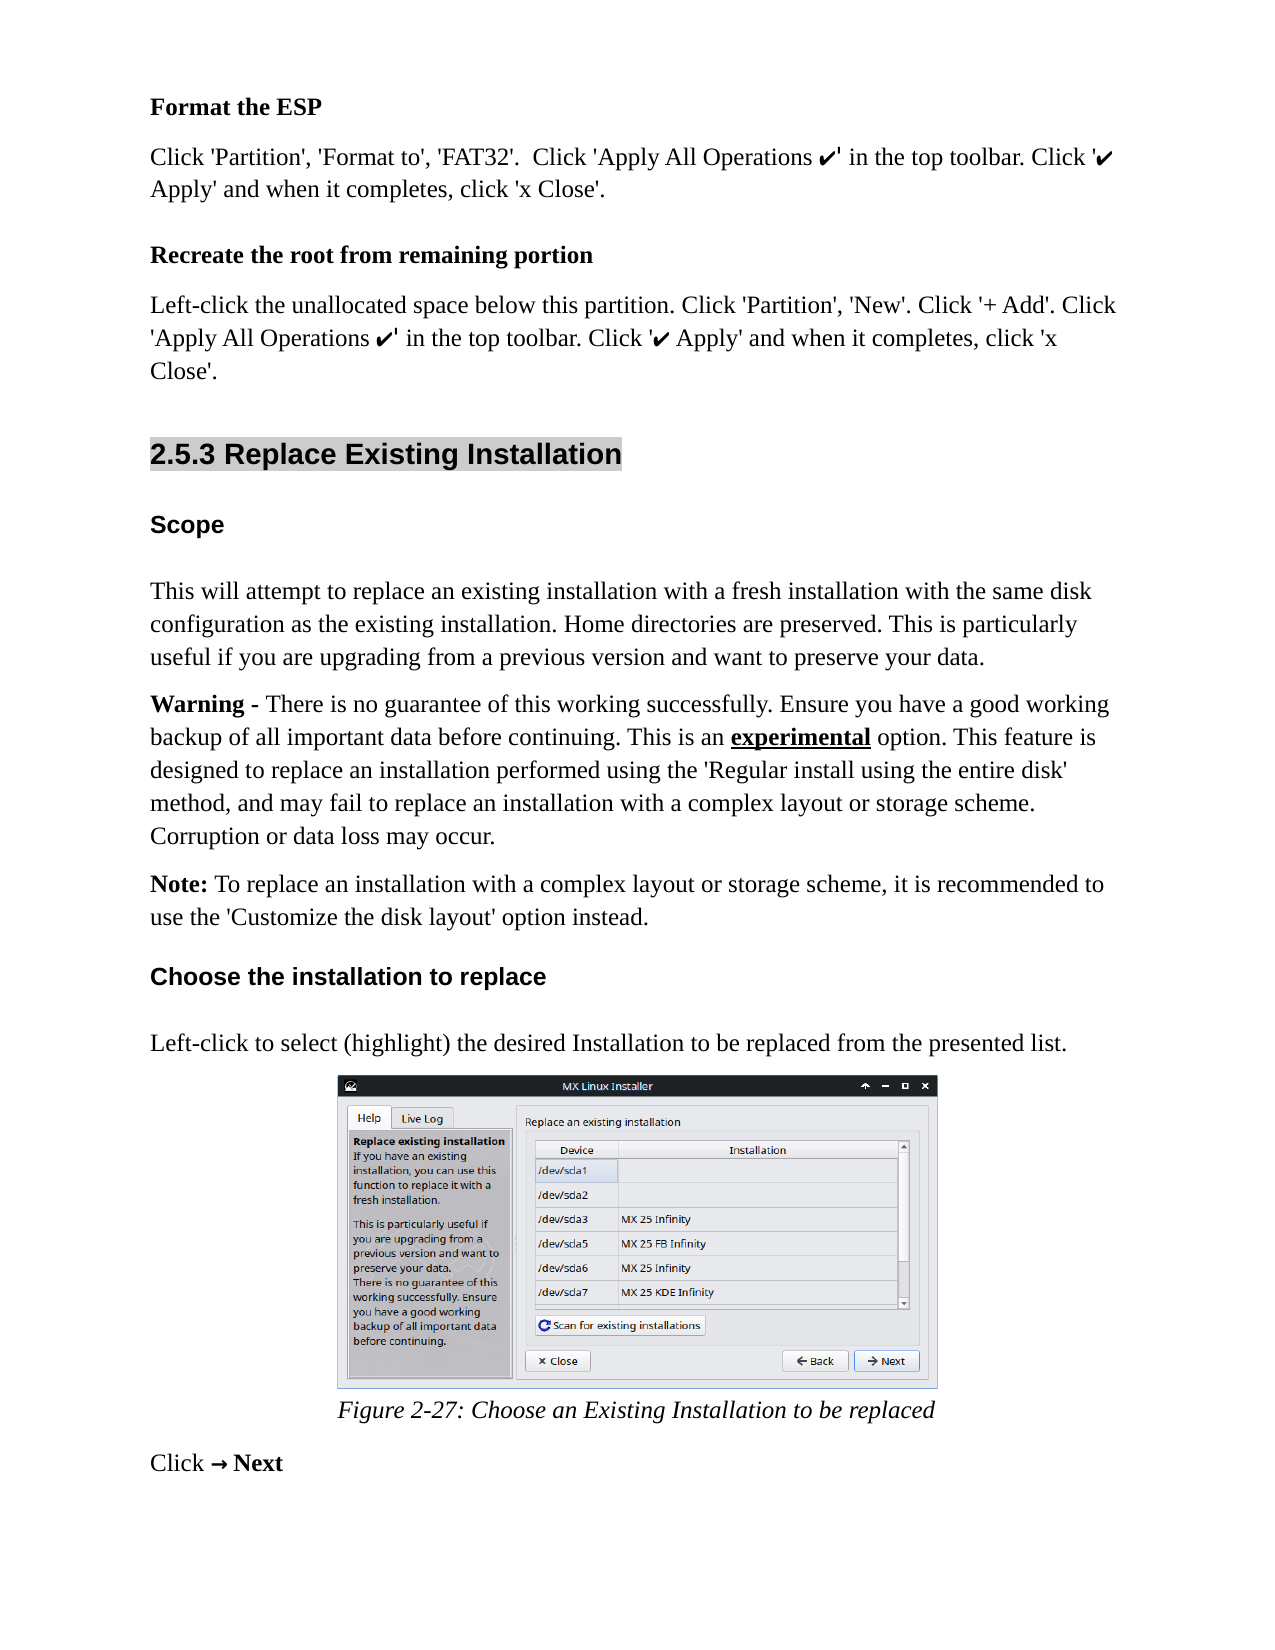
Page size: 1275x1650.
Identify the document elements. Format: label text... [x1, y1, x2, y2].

text Warning - There is no guarantee of this working successfully. Ensure you have a good working backup of all important data before continuing. This is an experimental option. This feature is designed to replace an installation performed using the 'Regular install using the entire disk' method, and may fail to replace an installation with a complex layout or storage scheme. Corruption or data loss may occur. [150, 689, 1125, 850]
text Left-click to select (highlight) the desired Installation to be replaced from the presented list. [150, 1028, 1125, 1057]
subtitle 2.5.3 Replace Existing Installation [622, 437, 1125, 471]
text Format the ESP [150, 92, 1125, 121]
text This will attempt to replace an existing installation with a fresh installation with the same disk configuration as the existing installation. Home directories are preserved. This is particularly useful if you are upgrading from a previous version and want to preserve your data. [150, 576, 1125, 671]
text Figure 2-27: Choose an Existing Installation to be replaced [150, 1076, 1125, 1424]
subtitle Scope [150, 510, 1125, 538]
text Left-click the unallocated space below this partition. Click 'Partition', 'New'. Click '+ Add'. Click 'Apply All Operations ' in the top toolbar. Click ' Apply' and when it completes, click 'x Close'. [150, 290, 1125, 385]
picture [337, 1075, 938, 1389]
subtitle Choose the installation to replace [150, 962, 1125, 991]
text Click 'Partition', 'Format to', 'FAT32'. Click 'Apply All Operations ' in the top toolbar. Click ' Apply' and when it completes, click 'x Close'. [150, 142, 1125, 203]
text Recreate the root from remaining portion [150, 241, 1125, 269]
text Note: To replace an installation with a complex layout or storage scheme, it is recommended to use the 'Customize the disk layout' option instead. [150, 869, 1125, 931]
text Click → Next [150, 1448, 1125, 1477]
